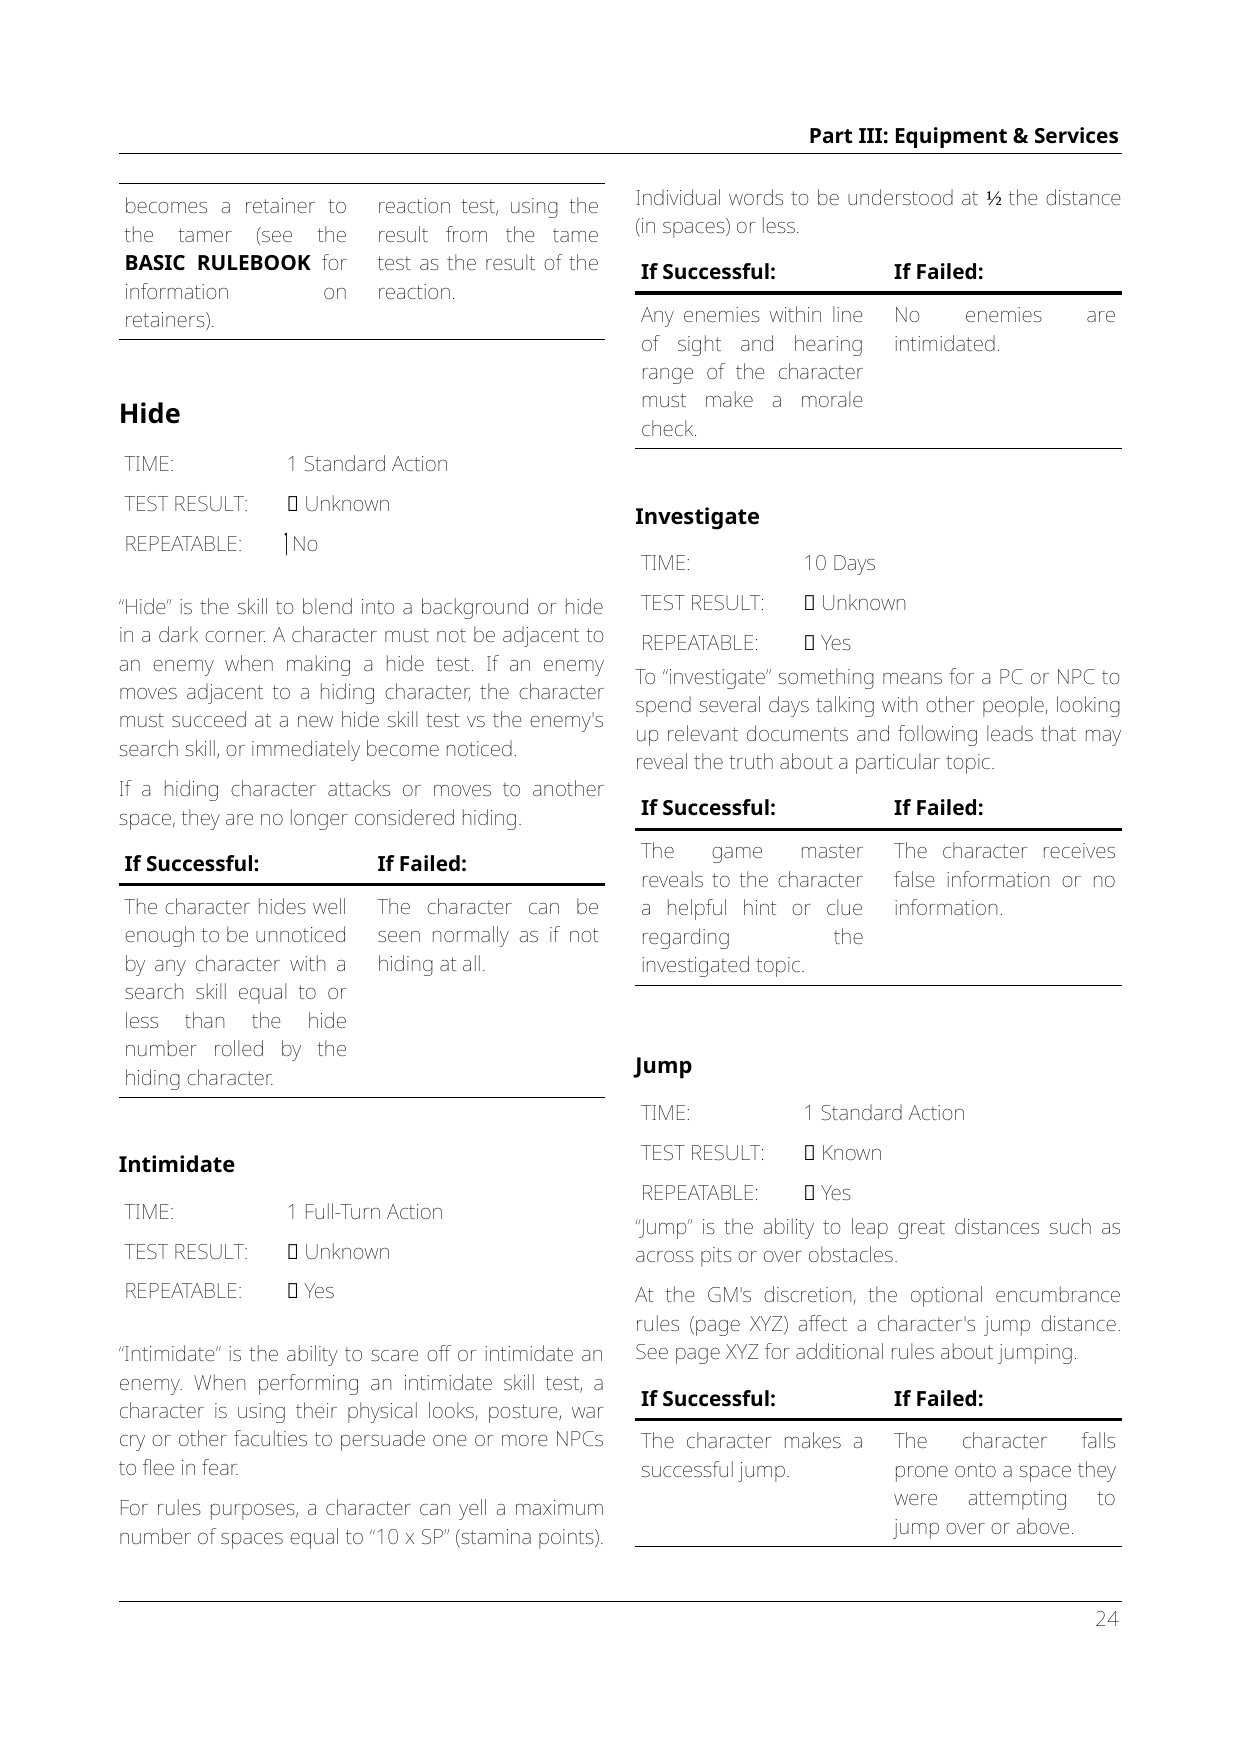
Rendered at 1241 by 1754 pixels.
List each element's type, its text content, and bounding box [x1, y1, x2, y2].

text “Jump” is the ability to leap great distances such as across pits or over obstacles. [635, 1212, 1122, 1269]
table_header If Failed: [888, 788, 1122, 828]
table_cell REPEATABLE: [119, 524, 281, 563]
table_cell reaction test, using the result from the tame test as the result of the reaction. [372, 184, 605, 339]
table_header If Successful: [635, 1378, 869, 1418]
table_cell Any enemies within line of sight and hearing range of the character must make a morale check. [635, 295, 869, 448]
table_header 1 Standard Action [281, 444, 605, 484]
table_cell  Yes [797, 1172, 1122, 1212]
text “Hide” is the skill to blend into a background or hide in a dark corner. A character must not be adjacent to an enemy when making a hide test. If an enemy moves adjacent to a hiding character, the character must succeed at a new hide skill test vs the enemy's search skill, or immediately become noticed. [118, 563, 605, 762]
text To “investigate” something means for a PC or NPC to spend several days talking with other people, looking up relevant documents and following leads that may reveal the truth about a particular topic. [635, 662, 1122, 776]
table_header If Failed: [372, 843, 605, 883]
table_cell  Known [797, 1132, 1122, 1172]
table_header If Successful: [635, 251, 869, 291]
table_header TIME: [119, 1191, 281, 1231]
table_cell  Unknown [797, 582, 1122, 622]
table_cell TEST RESULT: [119, 1231, 281, 1271]
table_header 10 Days [797, 543, 1122, 582]
table_cell The character falls prone onto a space they were attempting to jump over or above. [888, 1421, 1122, 1546]
text Intimidate [118, 1149, 605, 1179]
table_header [869, 1378, 888, 1418]
table_cell The character receives false information or no information. [888, 831, 1122, 984]
table_header If Successful: [635, 788, 869, 828]
table_cell REPEATABLE: [635, 1172, 797, 1212]
table_cell [353, 886, 372, 1097]
table_header TIME: [635, 1092, 797, 1132]
table_header If Failed: [888, 251, 1122, 291]
table_cell The character hides well enough to be unnoticed by any character with a search skill equal to or less than the hide number rolled by the hiding character. [119, 886, 353, 1097]
table_header TIME: [635, 543, 797, 582]
table_cell TEST RESULT: [119, 484, 281, 523]
table_cell  No [281, 524, 605, 563]
table_header 1 Full-Turn Action [281, 1191, 605, 1231]
table_header 1 Standard Action [797, 1092, 1122, 1132]
table_cell The game master reveals to the character a helpful hint or clue regarding the investigated topic. [635, 831, 869, 984]
table_header [869, 788, 888, 828]
text “Intimidate” is the ability to scare off or intimidate an enemy. When performing an intimidate skill test, a character is using their physical looks, posture, war cry or other faculties to persuade one or more NPCs to flee in fear. [118, 1311, 605, 1481]
text Jump [635, 1050, 1122, 1080]
table_cell [869, 295, 888, 448]
table_header [353, 843, 372, 883]
table_header If Successful: [119, 843, 353, 883]
table_cell  Yes [281, 1271, 605, 1311]
text Individual words to be understood at ½ the distance (in spaces) or less. [635, 183, 1122, 239]
table_cell  Yes [797, 622, 1122, 662]
table_header If Failed: [888, 1378, 1122, 1418]
table_cell TEST RESULT: [635, 1132, 797, 1172]
table_cell REPEATABLE: [119, 1271, 281, 1311]
text At the GM's discretion, the optional encumbrance rules (page XYZ) affect a character's jump distance. See page XYZ for additional rules about jumping. [635, 1281, 1122, 1366]
table_cell becomes a retainer to the tamer (see the BASIC RULEBOOK for information on retainers). [119, 184, 353, 339]
table_cell [353, 184, 372, 339]
text Hide [118, 395, 605, 432]
text If a hiding character attacks or moves to another space, they are no longer considered hiding. [118, 774, 605, 831]
table_cell  Unknown [281, 1231, 605, 1271]
table_header TIME: [119, 444, 281, 484]
table_cell REPEATABLE: [635, 622, 797, 662]
table_cell [869, 1421, 888, 1546]
table_cell No enemies are intimidated. [888, 295, 1122, 448]
table_header [869, 251, 888, 291]
table_cell The character can be seen normally as if not hiding at all. [372, 886, 605, 1097]
text Investigate [635, 501, 1122, 530]
table_cell TEST RESULT: [635, 582, 797, 622]
text For rules purposes, a character can yell a maximum number of spaces equal to “10 x SP” (stamina points). [118, 1493, 605, 1550]
table_cell [869, 831, 888, 984]
table_cell The character makes a successful jump. [635, 1421, 869, 1546]
table_cell  Unknown [281, 484, 605, 523]
